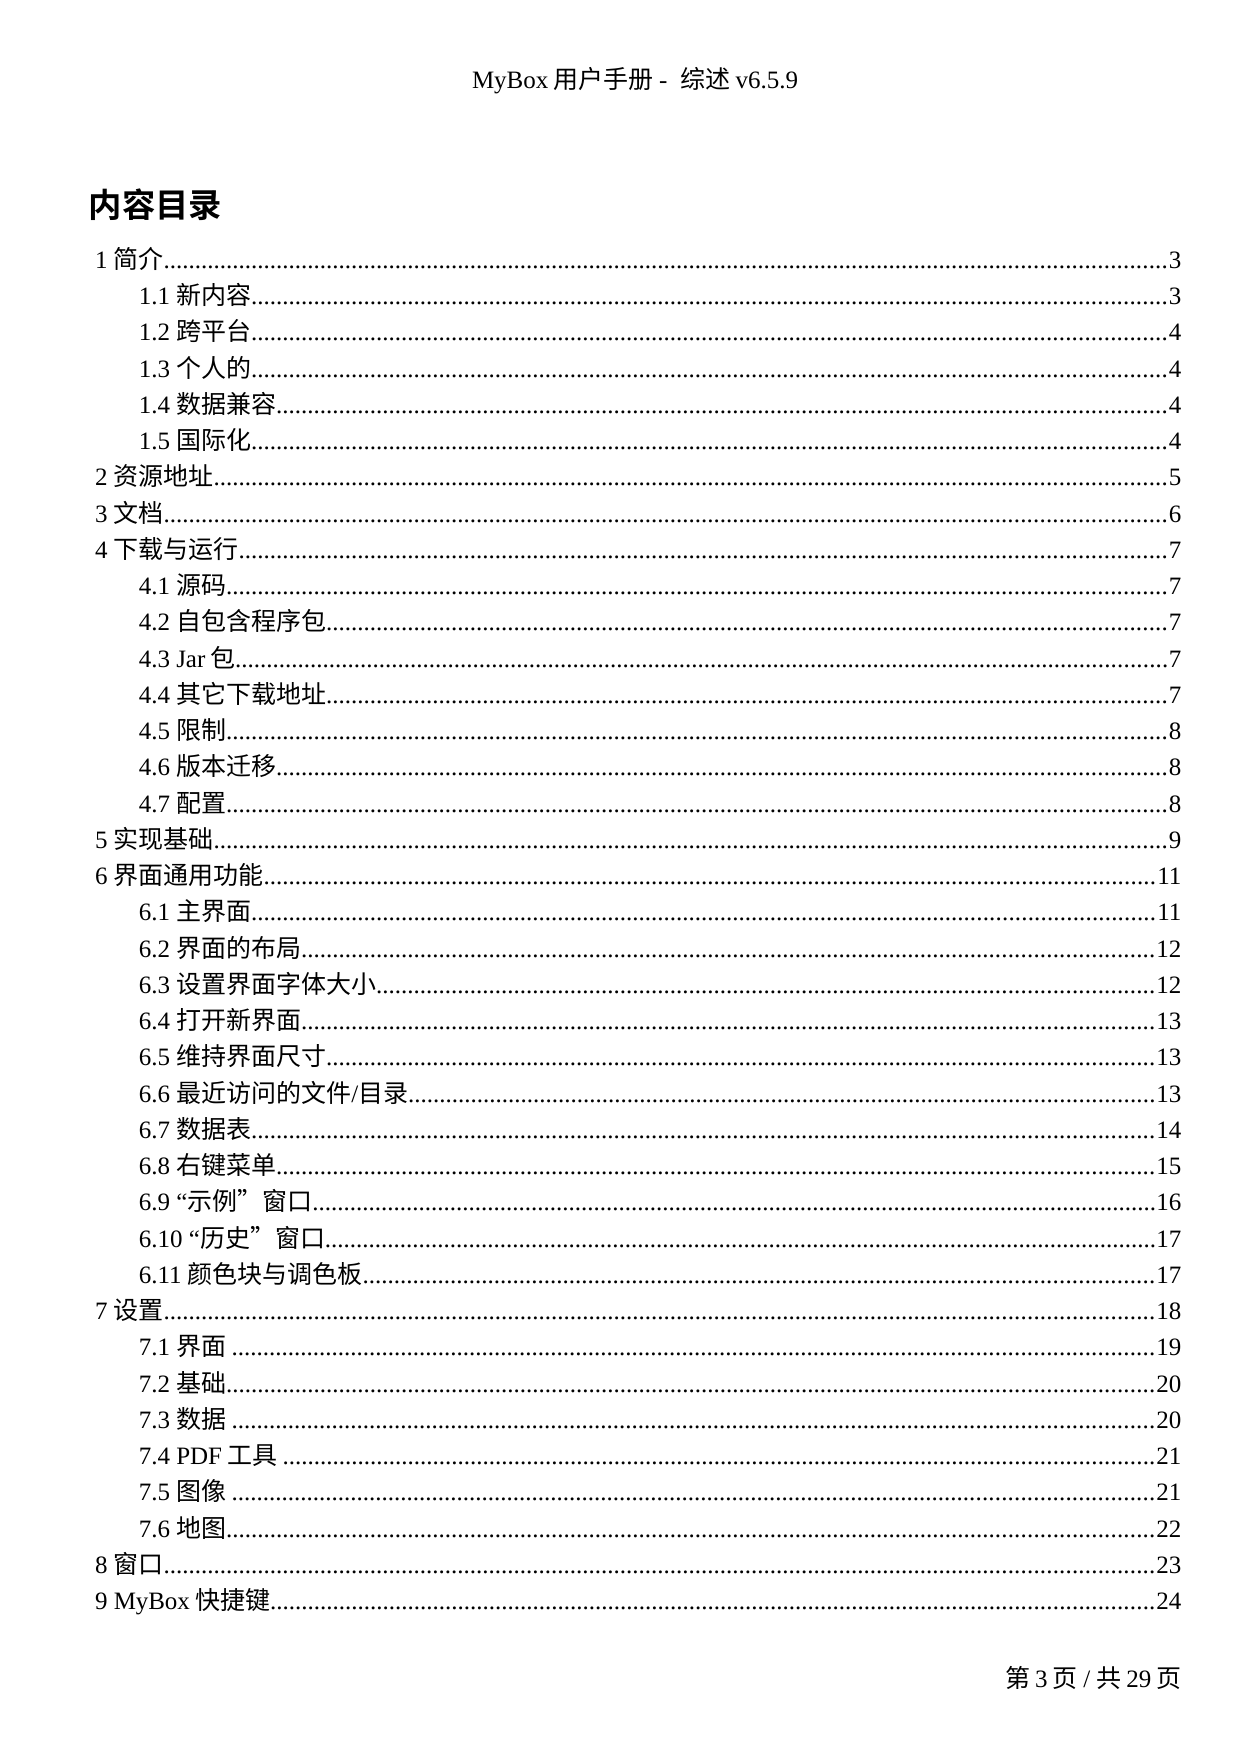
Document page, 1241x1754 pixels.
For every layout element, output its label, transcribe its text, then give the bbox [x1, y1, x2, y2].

text 4.4 其它下载地址 7 [132, 674, 1181, 711]
text 6.5 维持界面尺寸 13 [132, 1037, 1181, 1073]
text 6.4 打开新界面 13 [132, 1001, 1181, 1037]
text 6.8 右键菜单 15 [132, 1146, 1181, 1182]
text 8 窗口 23 [88, 1544, 1181, 1581]
text 4.7 配置 8 [132, 783, 1181, 819]
text 1.2 跨平台 4 [132, 312, 1181, 348]
text 7.2 基础 20 [132, 1363, 1181, 1399]
text 9 MyBox快捷键 24 [88, 1581, 1181, 1617]
text 6.2 界面的布局 12 [132, 928, 1181, 964]
text 1 简介 3 [88, 239, 1181, 276]
text 6.6 最近访问的文件/目录 13 [132, 1073, 1181, 1109]
text 4.3 Jar包 7 [132, 638, 1181, 674]
text 4 下载与运行 7 [88, 529, 1181, 566]
text 4.5 限制 8 [132, 711, 1181, 747]
text 6.11 颜色块与调色板 17 [132, 1254, 1181, 1291]
text 7.1 界面 19 [132, 1327, 1181, 1363]
text 7 设置 18 [88, 1291, 1181, 1327]
text 1.4 数据兼容 4 [132, 384, 1181, 421]
text 3 文档 6 [88, 493, 1181, 529]
text 6.1 主界面 11 [132, 892, 1181, 928]
text 5 实现基础 9 [88, 819, 1181, 856]
text 2 资源地址 5 [88, 457, 1181, 493]
text 6.7 数据表 14 [132, 1109, 1181, 1146]
text 7.3 数据 20 [132, 1399, 1181, 1436]
text 6 界面通用功能 11 [88, 856, 1181, 892]
text 1.3 个人的 4 [132, 348, 1181, 384]
text 6.9 “示例”窗口 16 [132, 1182, 1181, 1218]
text 1.1 新内容 3 [132, 276, 1181, 312]
text 4.6 版本迁移 8 [132, 747, 1181, 783]
text 4.1 源码 7 [132, 566, 1181, 602]
text 7.4 PDF工具 21 [132, 1436, 1181, 1472]
text 4.2 自包含程序包 7 [132, 602, 1181, 638]
text 1.5 国际化 4 [132, 421, 1181, 457]
text 6.3 设置界面字体大小 12 [132, 964, 1181, 1001]
text 7.6 地图 22 [132, 1508, 1181, 1544]
subtitle 内容目录 [88, 178, 1181, 227]
text 6.10 “历史”窗口 17 [132, 1218, 1181, 1254]
text 7.5 图像 21 [132, 1472, 1181, 1508]
